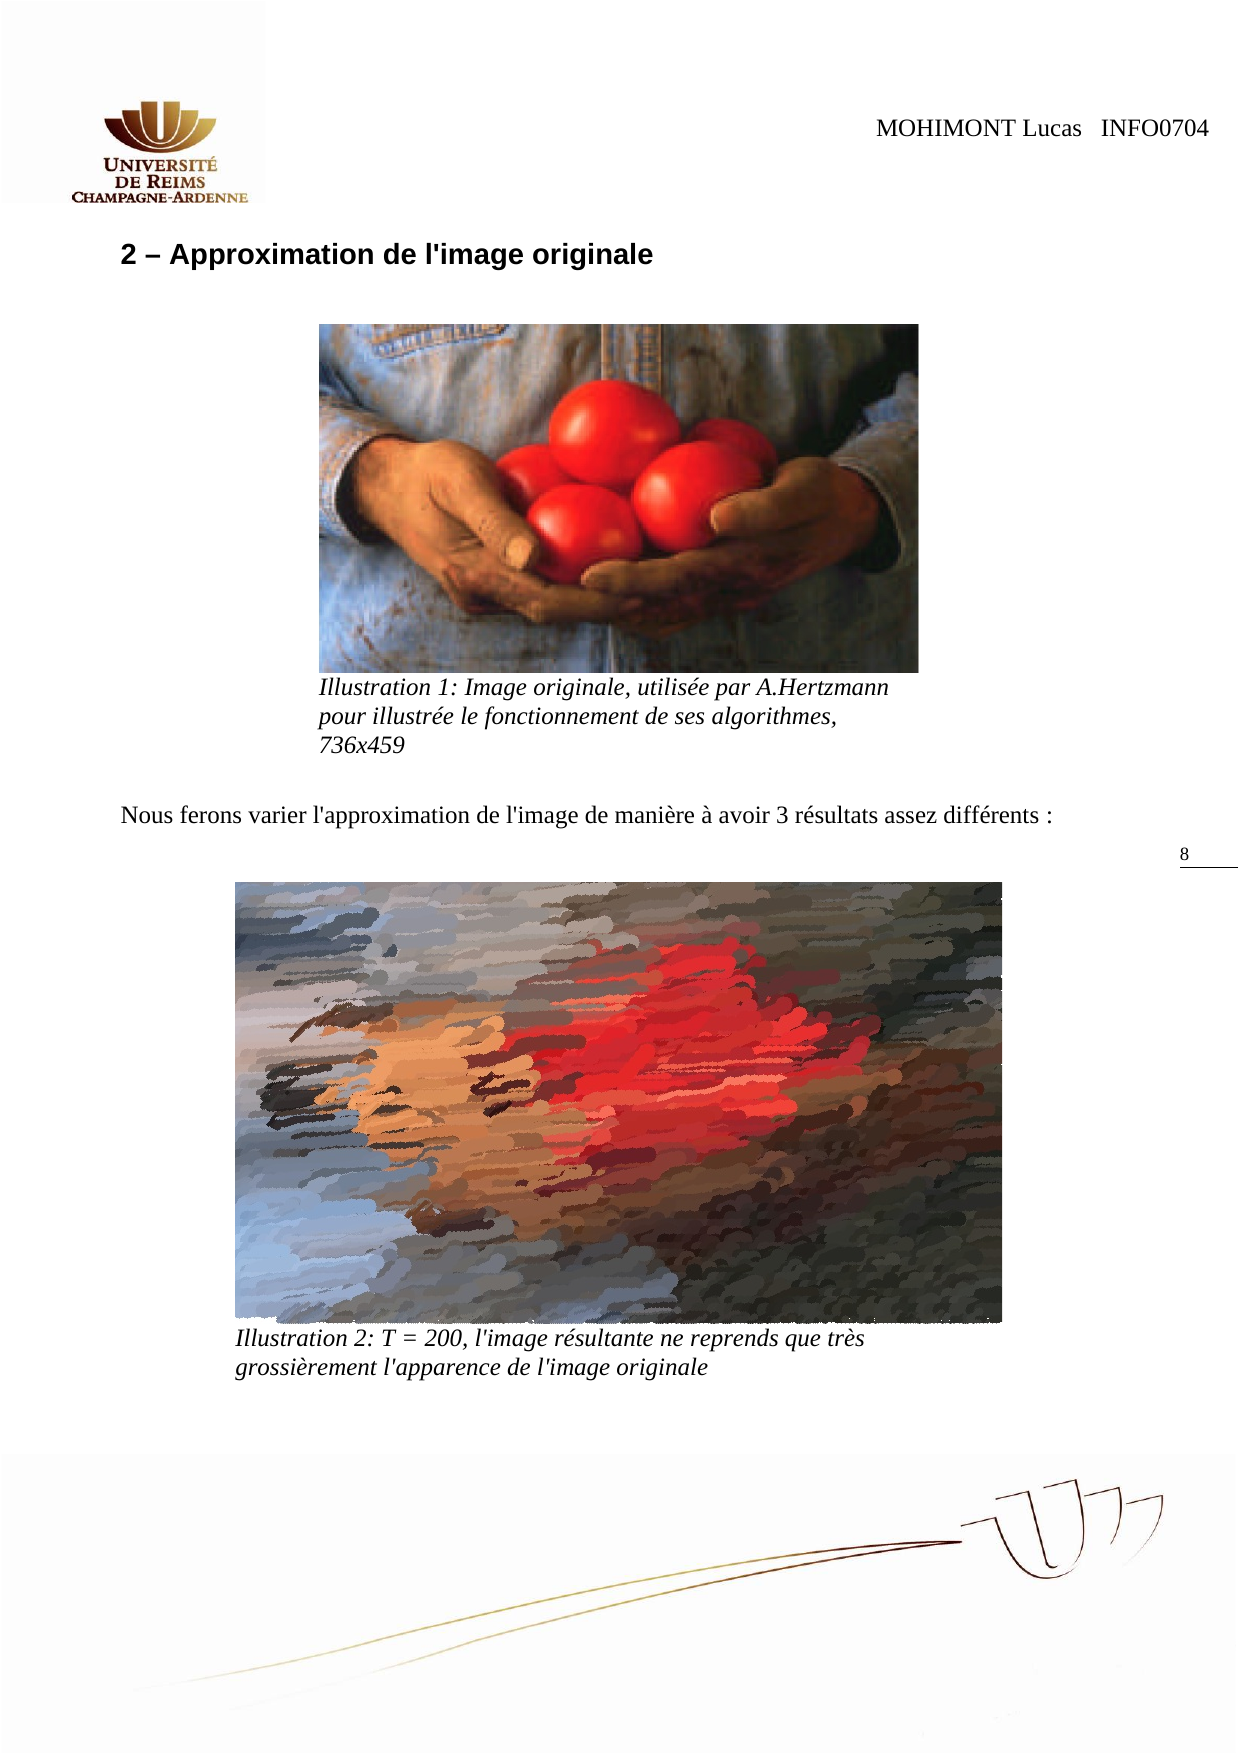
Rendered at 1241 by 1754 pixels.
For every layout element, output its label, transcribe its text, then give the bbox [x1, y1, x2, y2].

picture [235, 882, 1003, 1324]
picture [1, 1, 265, 203]
picture [1, 1454, 1236, 1753]
table_header Présentation du sujet Pour le projet du module de traitement d'image, j'ai choisit d'implémenter une méthode de rendu non-photoréaliste. Aaron Hertzmann propose dans son article,« Painterly Rendering with Curved Brush Strokes of Multiples Sizes » , une méthode pour créer des images ayant l'apparence de peintures à partir de photographies. Cette méthode permet de simuler les coups de pinceaux d'un peintre en fonction de différents paramètres qui seront exposés plus loin. Ces paramètres permettent de donner un style de peinture précis à une image. I - Résumé de l'article 1 – Méthode principale Cet algorithme va simuler les méthodes utiliser par les peintres pour générer une image ayant l'aspect d'une peinture. L'image sera organisé en un ensemble de couche qui seront peintes successivement. Chaque couches sera associées à une taille de pinceau constante. La couche ayant la plus grande taille de pinceau est peinte en première, puis ensuite nous affinons les détails de l'image en peignant les couches ayant des tailles de pinceau plus petites. Chaque couches sera peinte à partir d'une version lissée de l'image originale. Nous avons gardés le choix du filtre de Gauss comme méthode de lissage de l'image. A.Hertzmann précise que la diffusion non linéaire peut être utilisé à la place du filtre de Gauss pour obtenir de meilleur résultat. Une couche est formée par un ensemble de coups de pinceaux et chaque coups de pinceaux est représentés par un ensemble de points de contrôles formant une B-Spline. Le calcul des points de contrôles se fait à partir du gradient de la luminance de l'image lissée. 2 – Sélection des coups de pinceau Une couche est donc un ensemble de coups de pinceaux. Nous devons parcourir l'image pour sélectionner les coordonnées de départ de chaque coups de pinceau. Une fois les points de contrôles des coups de pinceau calculés, nous pouvons peindre chaque coups dans un ordre aléatoire. Nous avons besoin d'abord de calculer la différence entre l'image originale lissée et l'image peinte. Initialement, l'image peinte est remplis par une par une couleur constante choisie de manière à ce que l'image entière soit traité par l'algorithme. 3 – Calcul des coups de pinceau Un coup de pinceau est initialisé avec un premier point de contrôle (x,y), un rayon R constant et une couleur C constante. Cette couleur C est la couleur de l'image originale lissée aux coordonnées (x,y). Un coup de pinceau est une courbe B-Spline représentée par un ensemble de points de contrôle. Le calcul des points de contrôle s'effectue comme les calculs des termes d'une suite récurrente. On effectue ces calculs jusqu'à atteindre le nombre maximal de points de contrôle définis par l'utilisateur et également si on atteint une autre condition d'arrêt. Le calcul s'arrête prématurément si l'amplitude du gradient est nulle en un point (x,y). II – Implémentation et résultats 1 – Choix d'implémentation L'implémentation a été réalisé en C++ avec la bibliothèque OpenCV. OpenCV nous fournit les fonctions essentielles aux chargements et l'enregistrement d'image, aux calculs de gradient et au lissage d'image utilisées par les différents algorithmes présentés précédemment. Les algorithmes présentés par A.Hertzmann sont suffisamment génériques pour nous laisser choisir des structures de données adaptés. Les rayons des pinceaux simulés par l'algorithme de rendu sont calculés à partir de 3 constantes : le rayon maximum du pinceau, un facteur qui permettra de calculer les rayons suivants à partir du rayon maximum et le nombre de rayon utilisé pour peindre l'image(c'est à dire le nombre de couches peintes successivement). Concernant le calcul de la différence entre l'image de référence lissée et l'image peinte, la différence calculée pour la première couche est fixée à la constante 2*T, de manière à ce que l'erreur moyenne de chaque région M soit toujours supérieure au taux d'approximation T. Ainsi l'image résultante sera peinte sur toute sa surface. La constante T est comprise entre 0 et 255 et correspondant à l'approximation à atteindre par rapport à l'image originale. Plus T est élevé, plus l'approximation sera grossière, et plus T est faible, plus l'image résultante sera fidèle à l'image d'origine. Nous avons choisit de peindre chaque coups de pinceau juste après l'avoir calculé, ce qui évite des stockages inutiles. Nous utilisons un Z-Buffer pour peindre les coups de pinceau de manière aléatoire mais aussi pour réduire le nombre de coups de pinceau à calculer. Le Z-Buffer est une image en niveau de gris initialisée à 0 sur tous ses pixels. Nous attribuons à chaque coups de pinceau une valeur z aléatoire comprise entre 1 et 255. Si cette valeur z est supérieure à la valeur présente dans le Z-Buffer nous pouvons peindre le coups de pinceau, sinon ce coups de pinceau n'a pas besoin d'être calculé puisqu'il ne sera pas peint. Lorsque nous peignons l'image, nous peignons aussi dans le Z-Buffer mais avec un rayon R plus petit pour éviter que certains coups de pinceaux ne soient trop espacé les uns des autres dans certaines zone de l'image. Par rapport à la version proposée par A.Hertzmann, il manque la gestion de la transparence entre les couches qui se superposent et aussi il manque une part d'aléatoire propre à certains style de peinture. Nous avons limité cette part d'aléatoire au minimum, en modifiant la couleur des coups de pinceau à partir du z aléatoire généré pour le Z-Buffer. Cette variation de la couleur donne à l'image un aspect moins parfait. 2 – Résultats 1 – Paramètres Les résultats dépendent des paramètres suivants : T, le seuil d'approximation de l'image, exprimé en valeur de niveaux de gris. Plus T est élevé, plus l'image peinte est grossière par rapport à l'image d'origine. Min et Max, respectivement la taille minimale et la taille maximale d'un coup de pinceau Rmax, ratio, et n : respectivement la taille maximale du pinceau(en pixels), le ratio utilisé pour calculer la taille du pinceau des couches suivantes, n le nombre de couches à peindre fc, le filtre de courbure, permet d'atténuer ou d'exagérer la courbure des coups de pinceau fo, constante utilisée pour augmenter ou diminuer la taille du noyau utilisé pour le lissage de l'image fg, constante utilisée pour augmenter ou diminuer l'espacement entre les coups de pinceau Par défaut on utilisera les valeurs suivantes : T = 100 Min = 4, Max = 16 Rmax = 8, ratio = 0.5, n = 3 fc = 1.0 fo = 1.0 fg = 1.0 2 – Approximation de l'image originale Nous ferons varier l'approximation de l'image de manière à avoir 3 résultats assez différents : L'approximation de l'image ne dépends pas que de dépends, elle dépend également de la taille maximale des coups de pinceaux et de la taille des pinceaux. On peut s'approcher d'un style pointilliste en gardant une approximation faible(T > 100) et en limitant la taille des coups de pinceau (Max < 4) : 3 – Le cas particulier des visages La méthode proposée par A.Hertzmann donne des rendus assez proche de peinture pour des objets ou des paysages par exemples. Mais les visages humains sont souvent déformés lorsque l'on utilise cette méthode. Comme les coups de pinceau sont dessinés aléatoirement, les visages sont rarement mis en valeur. Cette méthode ne donne des résultats satisfaisant pour les portraits que si l'on choisit une approximation très fidèle de l'image originale(T < 50). Ou alors l'image originale doit avoir une résolution assez grande(supérieur à 1920X1080). On peut obtenir un meilleur résultat en augmentant la résolution de l'image originale et en augmentant la taille du noyau utilisé pour le lissage : 4 – Conclusion La méthode proposée par A.Hertzmann dans son article publié en 1998 produit des résultats assez proche des peintures faites par l'Homme. Mais cette méthode a un certains nombre de limites. La modélisation des coups de pinceau est limité car les paramètres utilisés restent statiques, ce qui peut justement donner l'impression que ces images ont effectivement été générées par une machine. Cette méthode n'est pas adapté pour « peindre » des portraits, la machine n'ayant pas la capacité de reconnaître les visages, les résultats sont souvent approximatifs(voir difforme dans certains cas). Il serait intéressant de modifier cette méthode avec des techniques de reconnaissance des visages pour obtenir un résultat plus proche de la réalité. [109, 142, 1128, 758]
table_header Présentation du sujet Pour le projet du module de traitement d'image, j'ai choisit d'implémenter une méthode de rendu non-photoréaliste. Aaron Hertzmann propose dans son article,« Painterly Rendering with Curved Brush Strokes of Multiples Sizes » , une méthode pour créer des images ayant l'apparence de peintures à partir de photographies. Cette méthode permet de simuler les coups de pinceaux d'un peintre en fonction de différents paramètres qui seront exposés plus loin. Ces paramètres permettent de donner un style de peinture précis à une image. I - Résumé de l'article 1 – Méthode principale Cet algorithme va simuler les méthodes utiliser par les peintres pour générer une image ayant l'aspect d'une peinture. L'image sera organisé en un ensemble de couche qui seront peintes successivement. Chaque couches sera associées à une taille de pinceau constante. La couche ayant la plus grande taille de pinceau est peinte en première, puis ensuite nous affinons les détails de l'image en peignant les couches ayant des tailles de pinceau plus petites. Chaque couches sera peinte à partir d'une version lissée de l'image originale. Nous avons gardés le choix du filtre de Gauss comme méthode de lissage de l'image. A.Hertzmann précise que la diffusion non linéaire peut être utilisé à la place du filtre de Gauss pour obtenir de meilleur résultat. Une couche est formée par un ensemble de coups de pinceaux et chaque coups de pinceaux est représentés par un ensemble de points de contrôles formant une B-Spline. Le calcul des points de contrôles se fait à partir du gradient de la luminance de l'image lissée. 2 – Sélection des coups de pinceau Une couche est donc un ensemble de coups de pinceaux. Nous devons parcourir l'image pour sélectionner les coordonnées de départ de chaque coups de pinceau. Une fois les points de contrôles des coups de pinceau calculés, nous pouvons peindre chaque coups dans un ordre aléatoire. Nous avons besoin d'abord de calculer la différence entre l'image originale lissée et l'image peinte. Initialement, l'image peinte est remplis par une par une couleur constante choisie de manière à ce que l'image entière soit traité par l'algorithme. 3 – Calcul des coups de pinceau Un coup de pinceau est initialisé avec un premier point de contrôle (x,y), un rayon R constant et une couleur C constante. Cette couleur C est la couleur de l'image originale lissée aux coordonnées (x,y). Un coup de pinceau est une courbe B-Spline représentée par un ensemble de points de contrôle. Le calcul des points de contrôle s'effectue comme les calculs des termes d'une suite récurrente. On effectue ces calculs jusqu'à atteindre le nombre maximal de points de contrôle définis par l'utilisateur et également si on atteint une autre condition d'arrêt. Le calcul s'arrête prématurément si l'amplitude du gradient est nulle en un point (x,y). II – Implémentation et résultats 1 – Choix d'implémentation L'implémentation a été réalisé en C++ avec la bibliothèque OpenCV. OpenCV nous fournit les fonctions essentielles aux chargements et l'enregistrement d'image, aux calculs de gradient et au lissage d'image utilisées par les différents algorithmes présentés précédemment. Les algorithmes présentés par A.Hertzmann sont suffisamment génériques pour nous laisser choisir des structures de données adaptés. Les rayons des pinceaux simulés par l'algorithme de rendu sont calculés à partir de 3 constantes : le rayon maximum du pinceau, un facteur qui permettra de calculer les rayons suivants à partir du rayon maximum et le nombre de rayon utilisé pour peindre l'image(c'est à dire le nombre de couches peintes successivement). Concernant le calcul de la différence entre l'image de référence lissée et l'image peinte, la différence calculée pour la première couche est fixée à la constante 2*T, de manière à ce que l'erreur moyenne de chaque région M soit toujours supérieure au taux d'approximation T. Ainsi l'image résultante sera peinte sur toute sa surface. La constante T est comprise entre 0 et 255 et correspondant à l'approximation à atteindre par rapport à l'image originale. Plus T est élevé, plus l'approximation sera grossière, et plus T est faible, plus l'image résultante sera fidèle à l'image d'origine. Nous avons choisit de peindre chaque coups de pinceau juste après l'avoir calculé, ce qui évite des stockages inutiles. Nous utilisons un Z-Buffer pour peindre les coups de pinceau de manière aléatoire mais aussi pour réduire le nombre de coups de pinceau à calculer. Le Z-Buffer est une image en niveau de gris initialisée à 0 sur tous ses pixels. Nous attribuons à chaque coups de pinceau une valeur z aléatoire comprise entre 1 et 255. Si cette valeur z est supérieure à la valeur présente dans le Z-Buffer nous pouvons peindre le coups de pinceau, sinon ce coups de pinceau n'a pas besoin d'être calculé puisqu'il ne sera pas peint. Lorsque nous peignons l'image, nous peignons aussi dans le Z-Buffer mais avec un rayon R plus petit pour éviter que certains coups de pinceaux ne soient trop espacé les uns des autres dans certaines zone de l'image. Par rapport à la version proposée par A.Hertzmann, il manque la gestion de la transparence entre les couches qui se superposent et aussi il manque une part d'aléatoire propre à certains style de peinture. Nous avons limité cette part d'aléatoire au minimum, en modifiant la couleur des coups de pinceau à partir du z aléatoire généré pour le Z-Buffer. Cette variation de la couleur donne à l'image un aspect moins parfait. 2 – Résultats 1 – Paramètres Les résultats dépendent des paramètres suivants : T, le seuil d'approximation de l'image, exprimé en valeur de niveaux de gris. Plus T est élevé, plus l'image peinte est grossière par rapport à l'image d'origine. Min et Max, respectivement la taille minimale et la taille maximale d'un coup de pinceau Rmax, ratio, et n : respectivement la taille maximale du pinceau(en pixels), le ratio utilisé pour calculer la taille du pinceau des couches suivantes, n le nombre de couches à peindre fc, le filtre de courbure, permet d'atténuer ou d'exagérer la courbure des coups de pinceau fo, constante utilisée pour augmenter ou diminuer la taille du noyau utilisé pour le lissage de l'image fg, constante utilisée pour augmenter ou diminuer l'espacement entre les coups de pinceau Par défaut on utilisera les valeurs suivantes : T = 100 Min = 4, Max = 16 Rmax = 8, ratio = 0.5, n = 3 fc = 1.0 fo = 1.0 fg = 1.0 2 – Approximation de l'image originale Nous ferons varier l'approximation de l'image de manière à avoir 3 résultats assez différents : L'approximation de l'image ne dépends pas que de dépends, elle dépend également de la taille maximale des coups de pinceaux et de la taille des pinceaux. On peut s'approcher d'un style pointilliste en gardant une approximation faible(T > 100) et en limitant la taille des coups de pinceau (Max < 4) : 3 – Le cas particulier des visages La méthode proposée par A.Hertzmann donne des rendus assez proche de peinture pour des objets ou des paysages par exemples. Mais les visages humains sont souvent déformés lorsque l'on utilise cette méthode. Comme les coups de pinceau sont dessinés aléatoirement, les visages sont rarement mis en valeur. Cette méthode ne donne des résultats satisfaisant pour les portraits que si l'on choisit une approximation très fidèle de l'image originale(T < 50). Ou alors l'image originale doit avoir une résolution assez grande(supérieur à 1920X1080). On peut obtenir un meilleur résultat en augmentant la résolution de l'image originale et en augmentant la taille du noyau utilisé pour le lissage : 4 – Conclusion La méthode proposée par A.Hertzmann dans son article publié en 1998 produit des résultats assez proche des peintures faites par l'Homme. Mais cette méthode a un certains nombre de limites. La modélisation des coups de pinceau est limité car les paramètres utilisés restent statiques, ce qui peut justement donner l'impression que ces images ont effectivement été générées par une machine. Cette méthode n'est pas adapté pour « peindre » des portraits, la machine n'ayant pas la capacité de reconnaître les visages, les résultats sont souvent approximatifs(voir difforme dans certains cas). Il serait intéressant de modifier cette méthode avec des techniques de reconnaissance des visages pour obtenir un résultat plus proche de la réalité. [109, 759, 1128, 1323]
picture [318, 324, 919, 673]
